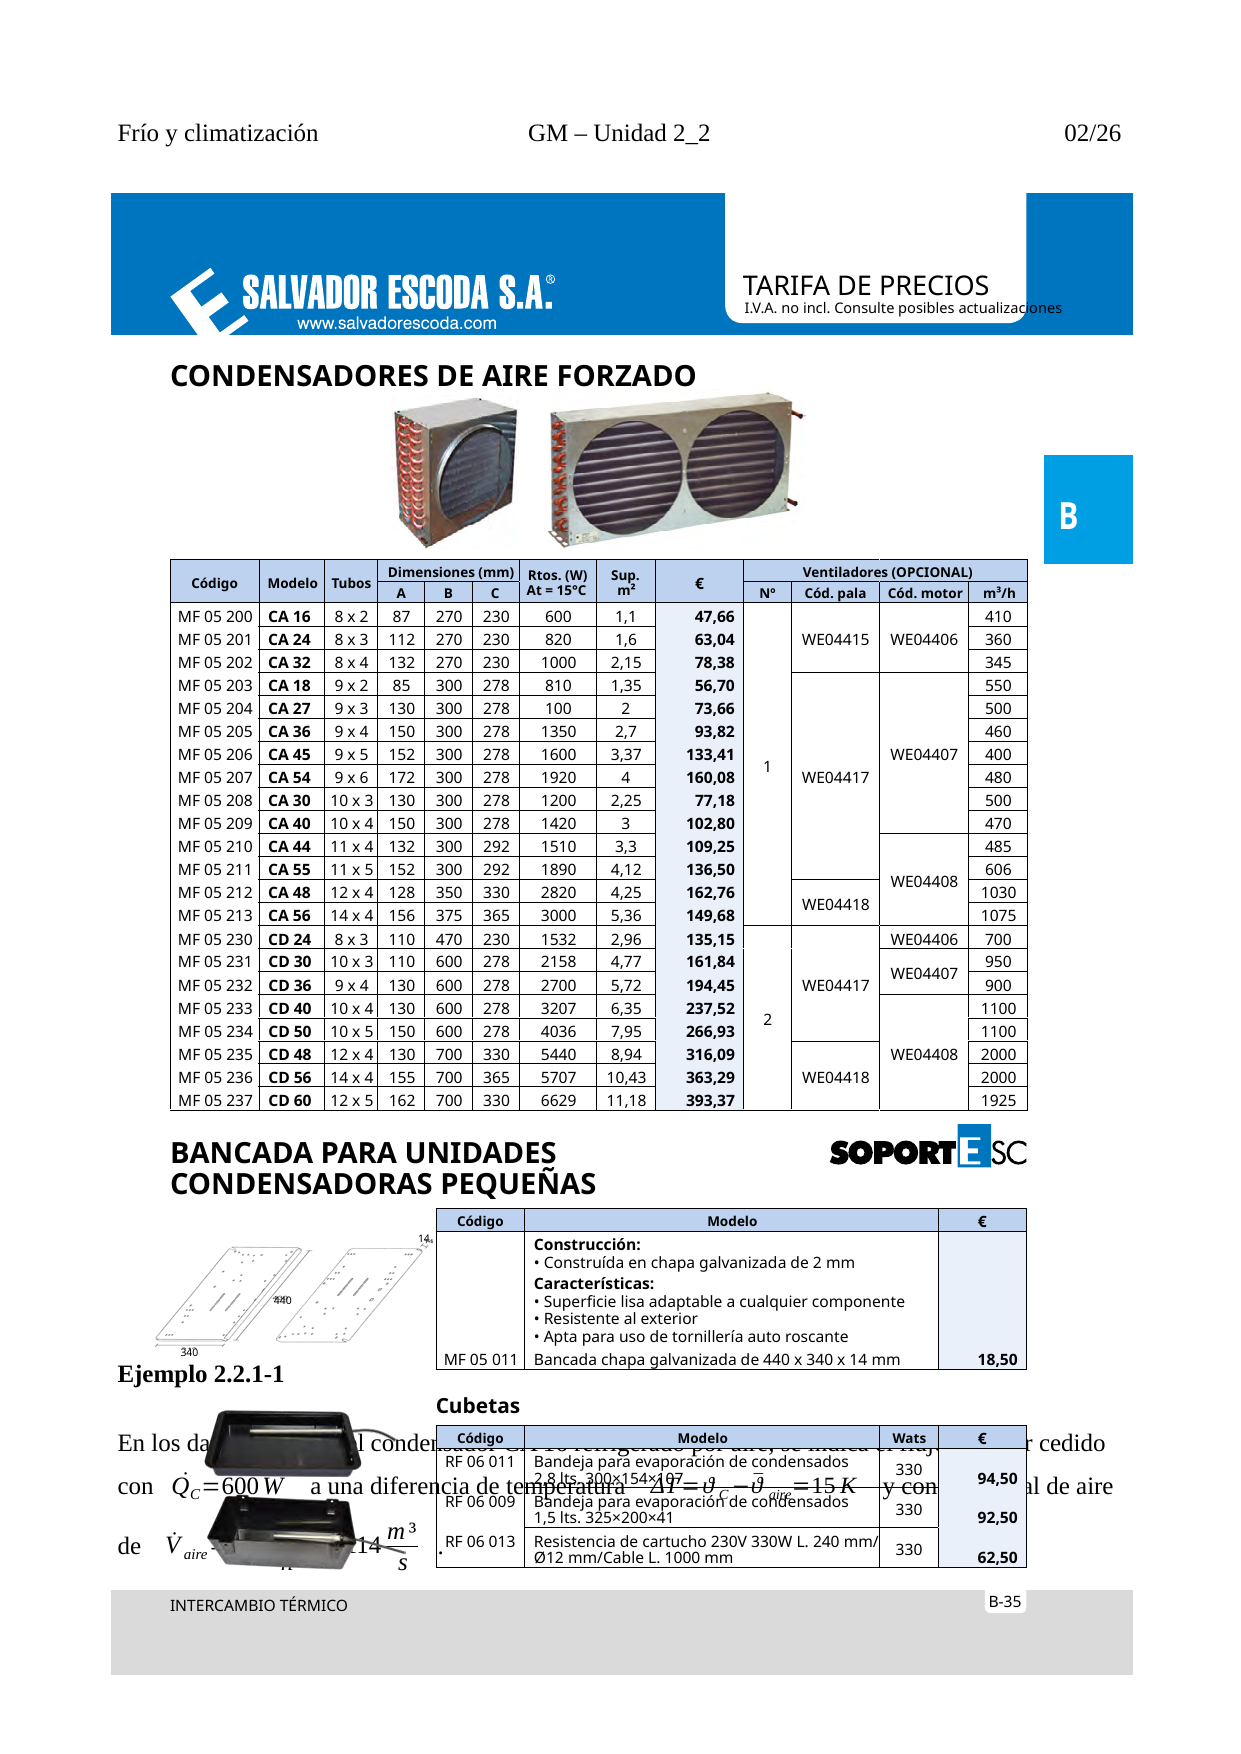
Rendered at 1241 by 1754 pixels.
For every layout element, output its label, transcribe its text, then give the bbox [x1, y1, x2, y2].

text Ejemplo 2.2.1-1 [117, 1359, 1123, 1388]
picture [199, 1405, 400, 1484]
picture [548, 389, 806, 550]
text En los datos técnicos del condensador CA 16 refrigerado por aire, se indica el flujo de calor cedido con a una diferencia de temperatura y con un caudal de aire de . [117, 1428, 1123, 1577]
picture [205, 1493, 406, 1574]
picture [152, 1238, 436, 1349]
picture [391, 395, 519, 549]
